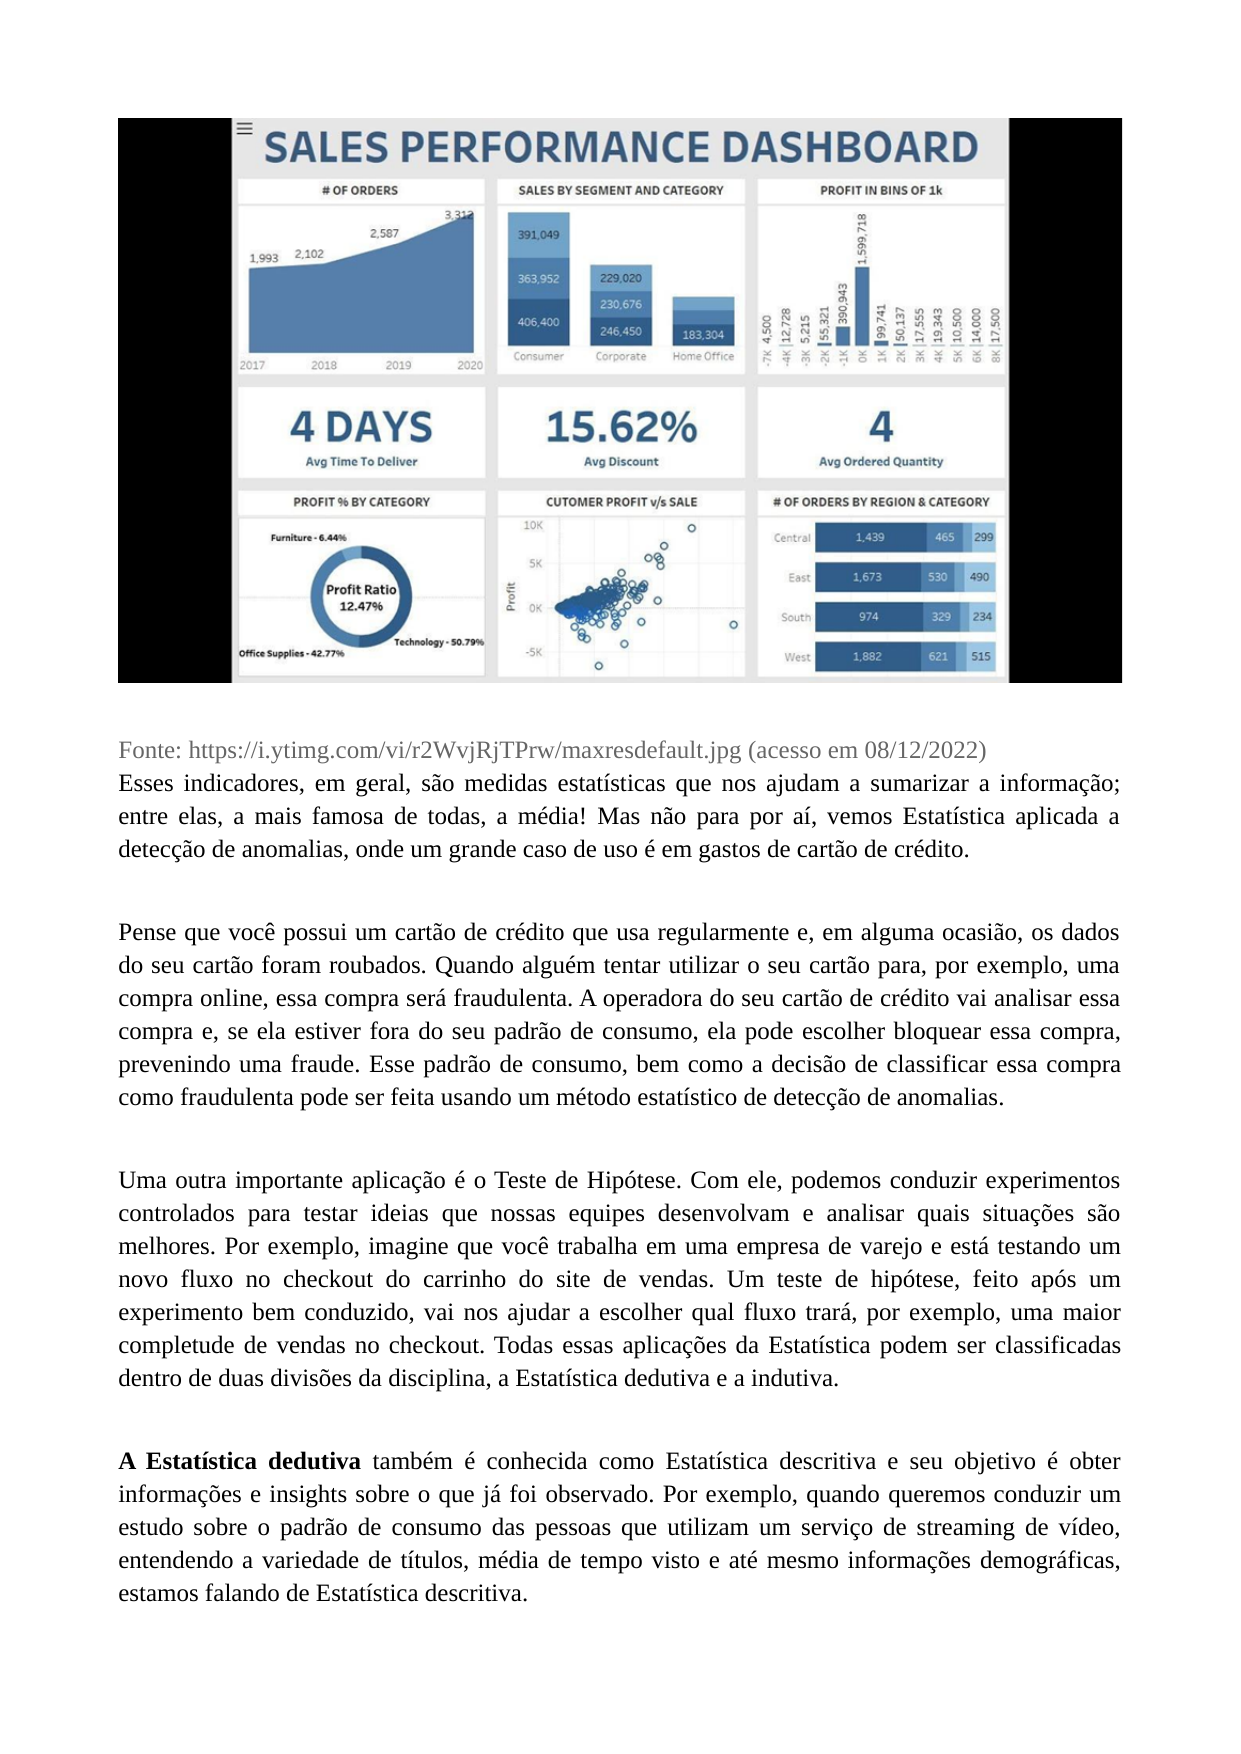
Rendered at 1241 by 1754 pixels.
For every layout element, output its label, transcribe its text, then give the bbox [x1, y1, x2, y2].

text Uma outra importante aplicação é o Teste de Hipótese. Com ele, podemos conduzir experimentos controlados para testar ideias que nossas equipes desenvolvam e analisar quais situações são melhores. Por exemplo, imagine que você trabalha em uma empresa de varejo e está testando um novo fluxo no checkout do carrinho do site de vendas. Um teste de hipótese, feito após um experimento bem conduzido, vai nos ajudar a escolher qual fluxo trará, por exemplo, uma maior completude de vendas no checkout. Todas essas aplicações da Estatística podem ser classificadas dentro de duas divisões da disciplina, a Estatística dedutiva e a indutiva. [118, 1165, 1122, 1392]
text Esses indicadores, em geral, são medidas estatísticas que nos ajudam a sumarizar a informação; entre elas, a mais famosa de todas, a média! Mas não para por aí, vemos Estatística aplicada a detecção de anomalias, onde um grande caso de uso é em gastos de cartão de crédito. [118, 768, 1122, 863]
picture [118, 118, 1123, 683]
text A Estatística dedutiva também é conhecida como Estatística descritiva e seu objetivo é obter informações e insights sobre o que já foi observado. Por exemplo, quando queremos conduzir um estudo sobre o padrão de consumo das pessoas que utilizam um serviço de streaming de vídeo, entendendo a variedade de títulos, média de tempo visto e até mesmo informações demográficas, estamos falando de Estatística descritiva. [118, 1446, 1122, 1607]
text Pense que você possui um cartão de crédito que usa regularmente e, em alguma ocasião, os dados do seu cartão foram roubados. Quando alguém tentar utilizar o seu cartão para, por exemplo, uma compra online, essa compra será fraudulenta. A operadora do seu cartão de crédito vai analisar essa compra e, se ela estiver fora do seu padrão de consumo, ela pode escolher bloquear essa compra, prevenindo uma fraude. Esse padrão de consumo, bem como a decisão de classificar essa compra como fraudulenta pode ser feita usando um método estatístico de detecção de anomalias. [118, 917, 1122, 1111]
text Fonte: https://i.ytimg.com/vi/r2WvjRjTPrw/maxresdefault.jpg (acesso em 08/12/2022) [118, 735, 1122, 764]
